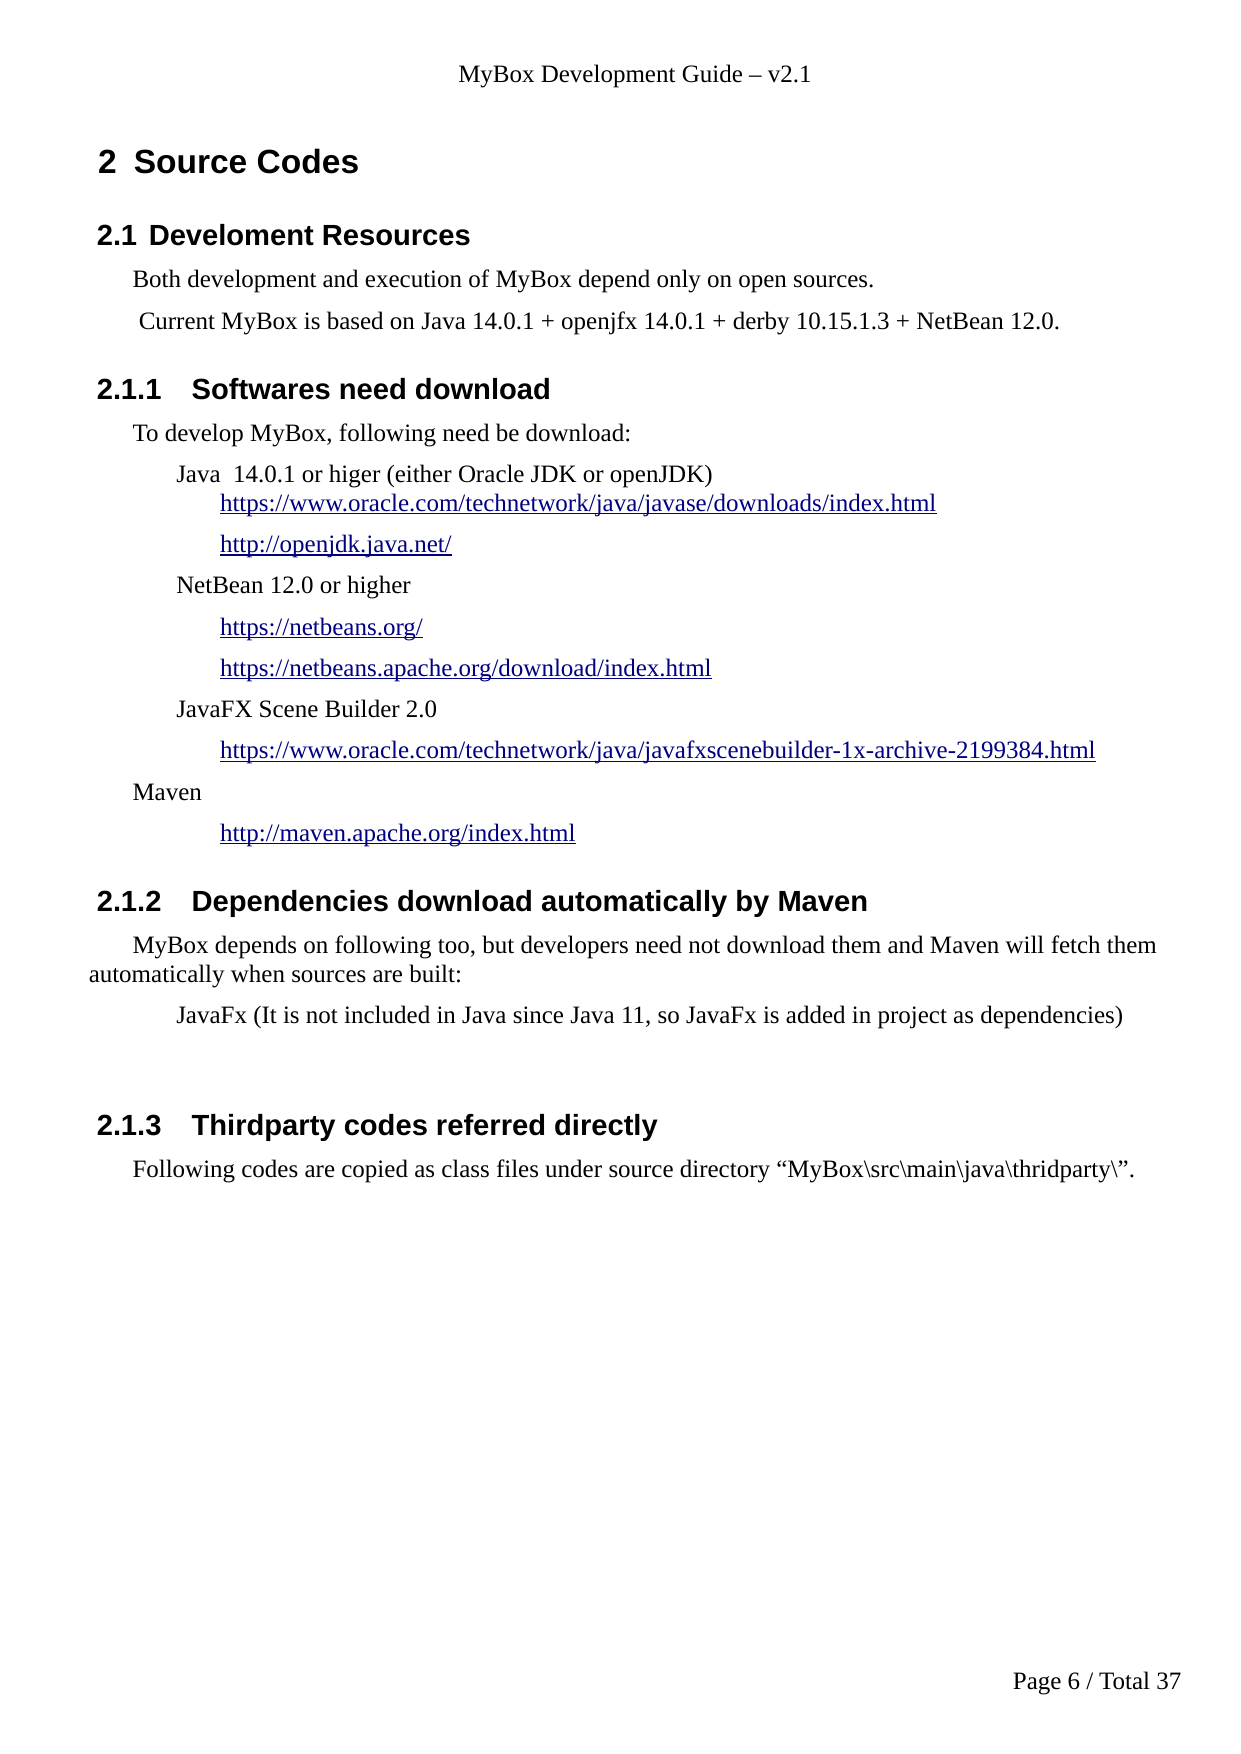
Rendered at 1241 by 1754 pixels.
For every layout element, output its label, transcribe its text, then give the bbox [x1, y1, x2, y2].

subtitle Thirdparty codes referred directly [88, 1108, 1181, 1141]
text JavaFx (It is not included in Java since Java 11, so JavaFx is added in project as dependencies) [88, 1000, 1181, 1029]
text https://netbeans.org/ [88, 612, 1181, 641]
text http://maven.apache.org/index.html [88, 818, 1181, 847]
text https://netbeans.apache.org/download/index.html [88, 653, 1181, 682]
text JavaFX Scene Builder 2.0 [88, 694, 1181, 723]
text Maven [88, 777, 1181, 806]
text https://www.oracle.com/technetwork/java/javase/downloads/index.html [88, 488, 1181, 517]
text Java 14.0.1 or higer (either Oracle JDK or openJDK) [88, 459, 1181, 488]
text NetBean 12.0 or higher [88, 571, 1181, 599]
text https://www.oracle.com/technetwork/java/javafxscenebuilder-1x-archive-2199384.html [88, 736, 1181, 764]
subtitle Develoment Resources [88, 218, 1181, 252]
text Following codes are copied as class files under source directory “MyBox\src\main\java\thridparty\”. [88, 1154, 1181, 1183]
text MyBox depends on following too, but developers need not download them and Maven will fetch them automatically when sources are built: [88, 930, 1181, 988]
subtitle Softwares need download [88, 372, 1181, 406]
text http://openjdk.java.net/ [88, 529, 1181, 558]
text Both development and execution of MyBox depend only on open sources. [88, 264, 1181, 293]
text Current MyBox is based on Java 14.0.1 + openjfx 14.0.1 + derby 10.15.1.3 + NetBean 12.0. [88, 306, 1181, 334]
text To develop MyBox, following need be download: [88, 418, 1181, 447]
subtitle Source Codes [88, 142, 1181, 181]
subtitle Dependencies download automatically by Maven [88, 884, 1181, 918]
